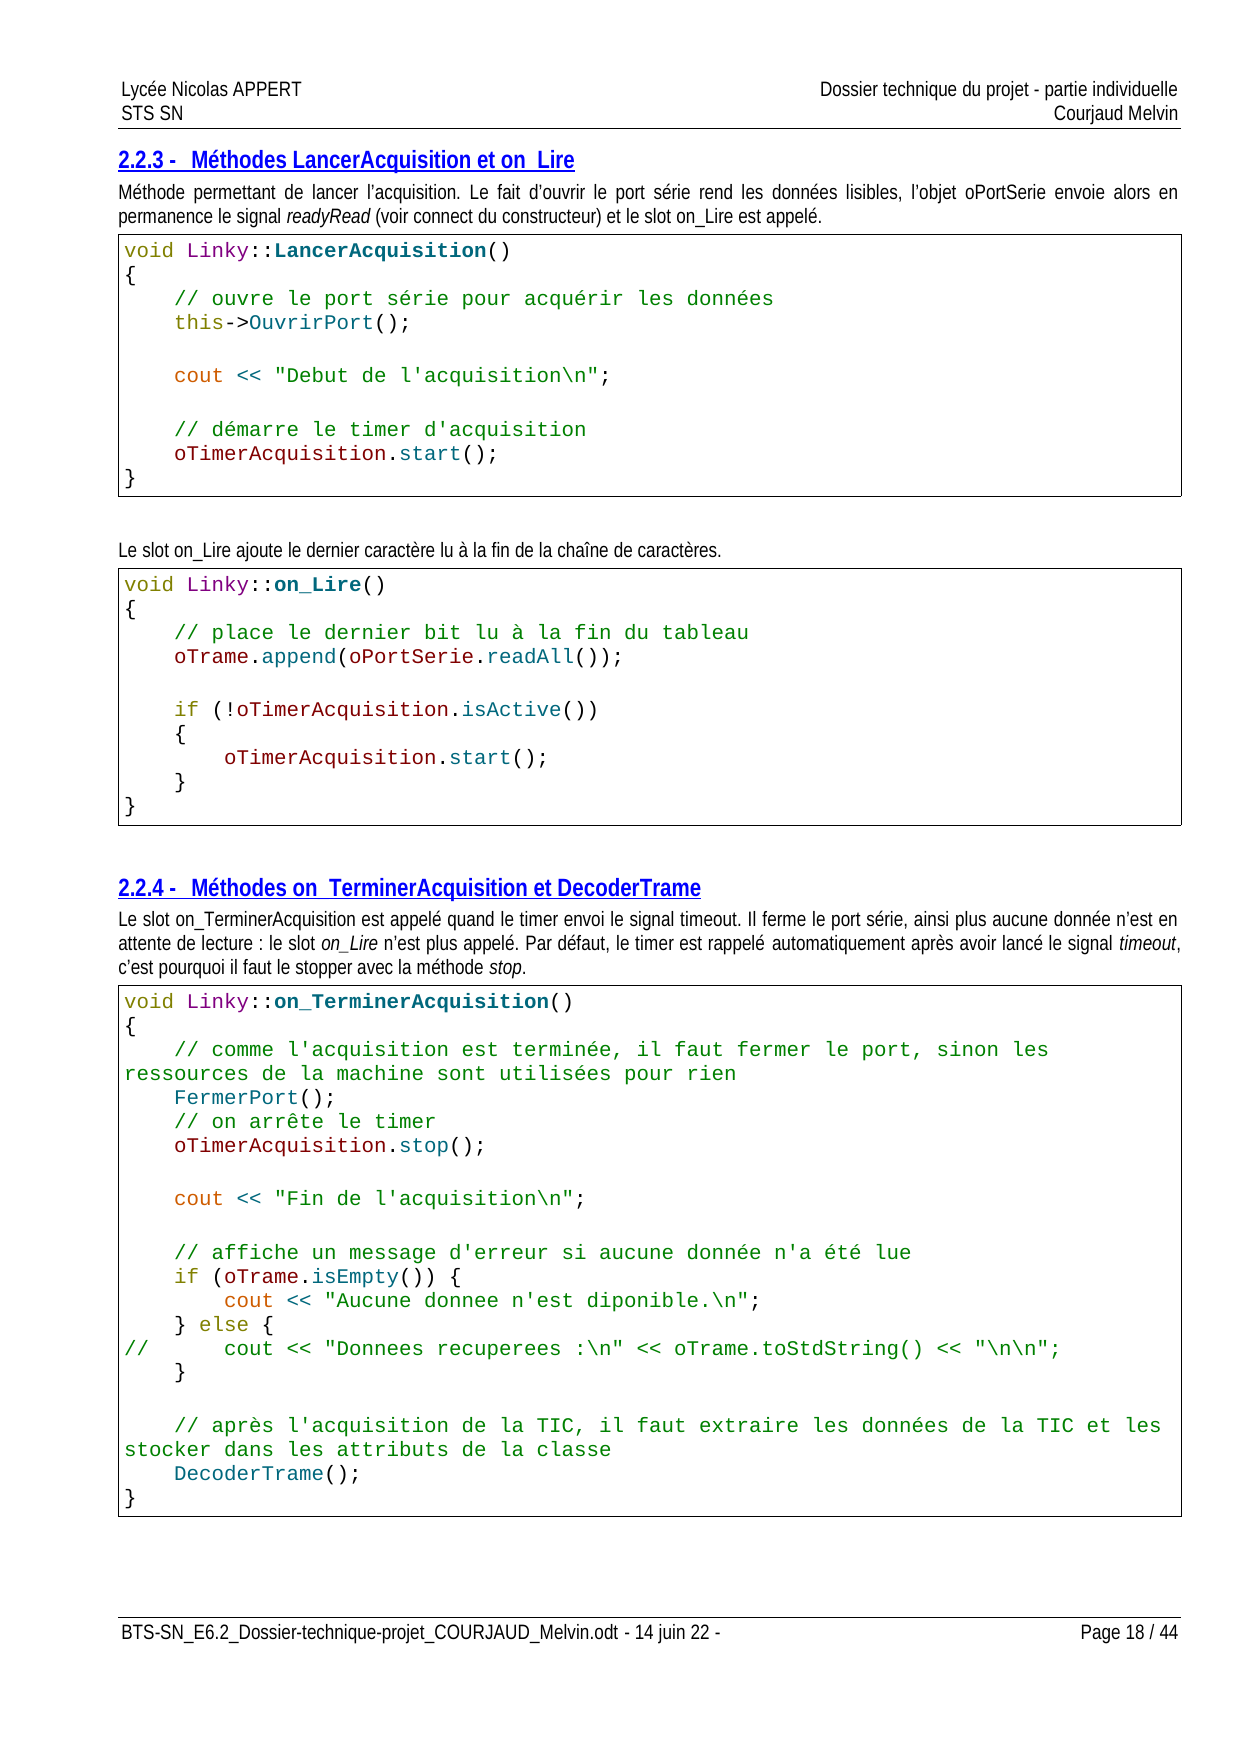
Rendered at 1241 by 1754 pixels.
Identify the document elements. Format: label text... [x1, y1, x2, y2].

table_header void Linky::on_TerminerAcquisition() { // comme l'acquisition est terminée, il faut fermer le port, sinon les ressources de la machine sont utilisées pour rien FermerPort(); // on arrête le timer oTimerAcquisition.stop(); cout << "Fin de l'acquisition\n"; // affiche un message d'erreur si aucune donnée n'a été lue if (oTrame.isEmpty()) { cout << "Aucune donnee n'est diponible.\n"; } else { // cout << "Donnees recuperees :\n" << oTrame.toStdString() << "\n\n"; } // après l'acquisition de la TIC, il faut extraire les données de la TIC et les stocker dans les attributs de la classe DecoderTrame(); } [119, 986, 1181, 1516]
subtitle Méthodes on_TerminerAcquisition et DecoderTrame [118, 872, 1181, 901]
table_header void Linky::LancerAcquisition() { // ouvre le port série pour acquérir les données this->OuvrirPort(); cout << "Debut de l'acquisition\n"; // démarre le timer d'acquisition oTimerAcquisition.start(); } [119, 235, 1181, 496]
text Méthode permettant de lancer l’acquisition. Le fait d’ouvrir le port série rend les données lisibles, l’objet oPortSerie envoie alors en permanence le signal readyRead (voir connect du constructeur) et le slot on_Lire est appelé. [118, 180, 1181, 228]
text Le slot on_TerminerAcquisition est appelé quand le timer envoi le signal timeout. Il ferme le port série, ainsi plus aucune donnée n’est en attente de lecture : le slot on_Lire n’est plus appelé. Par défaut, le timer est rappelé automatiquement après avoir lancé le signal timeout, c’est pourquoi il faut le stopper avec la méthode stop. [118, 907, 1181, 979]
text Le slot on_Lire ajoute le dernier caractère lu à la fin de la chaîne de caractères. [118, 538, 1181, 562]
table_header void Linky::on_Lire() { // place le dernier bit lu à la fin du tableau oTrame.append(oPortSerie.readAll()); if (!oTimerAcquisition.isActive()) { oTimerAcquisition.start(); } } [119, 569, 1181, 825]
subtitle Méthodes LancerAcquisition et on_Lire [118, 145, 1181, 174]
